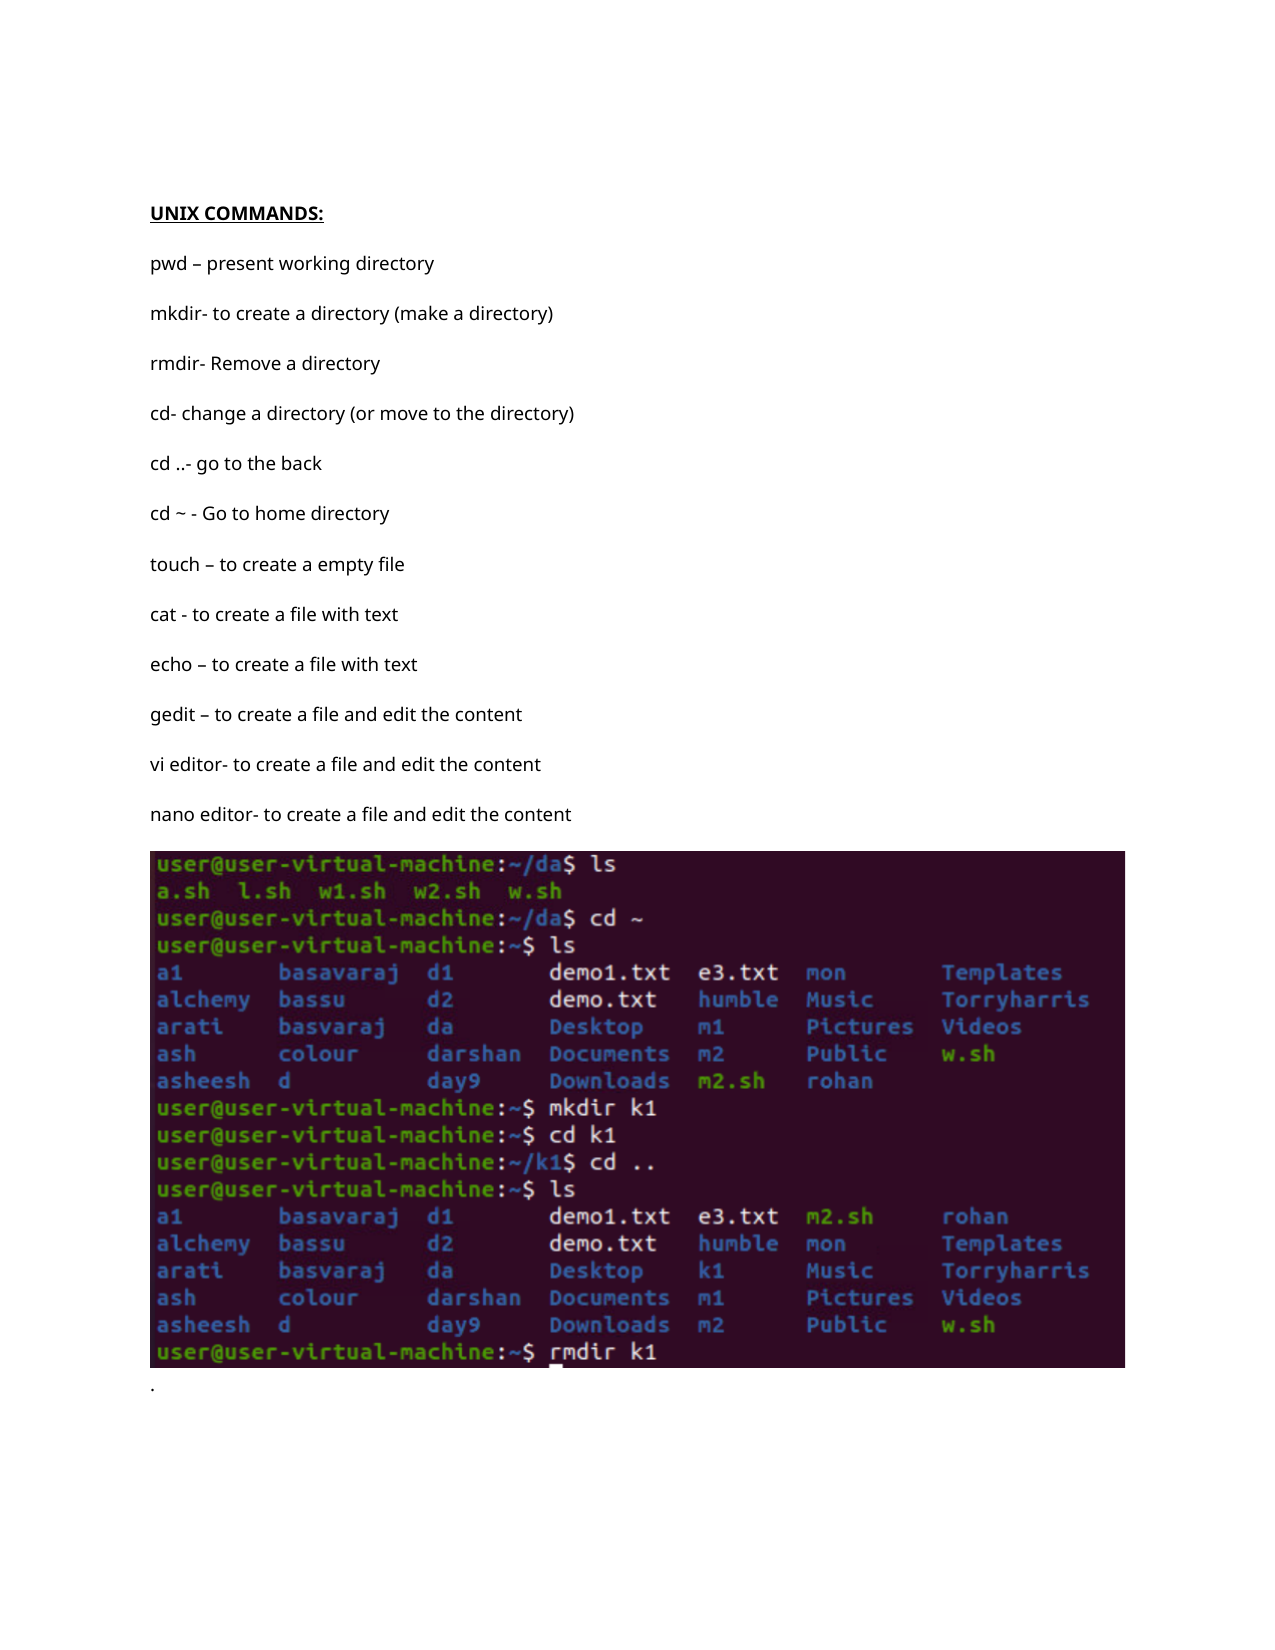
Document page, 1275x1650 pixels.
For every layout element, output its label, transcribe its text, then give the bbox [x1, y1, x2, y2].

text gedit – to create a file and edit the content [150, 701, 1125, 727]
text vi editor- to create a file and edit the content [150, 751, 1125, 777]
text cd ..- go to the back [150, 451, 1125, 476]
text echo – to create a file with text [150, 651, 1125, 677]
picture [150, 851, 1125, 1368]
text rmdir- Remove a directory [150, 350, 1125, 376]
text mkdir- to create a directory (make a directory) [150, 300, 1125, 326]
text cd- change a directory (or move to the directory) [150, 401, 1125, 426]
text nano editor- to create a file and edit the content [150, 801, 1125, 827]
text . [150, 1368, 1125, 1397]
text pwd – present working directory [150, 250, 1125, 276]
text touch – to create a empty file [150, 551, 1125, 576]
text cd ~ - Go to home directory [150, 501, 1125, 526]
text UNIX COMMANDS: [150, 200, 1125, 226]
text cat - to create a file with text [150, 601, 1125, 626]
